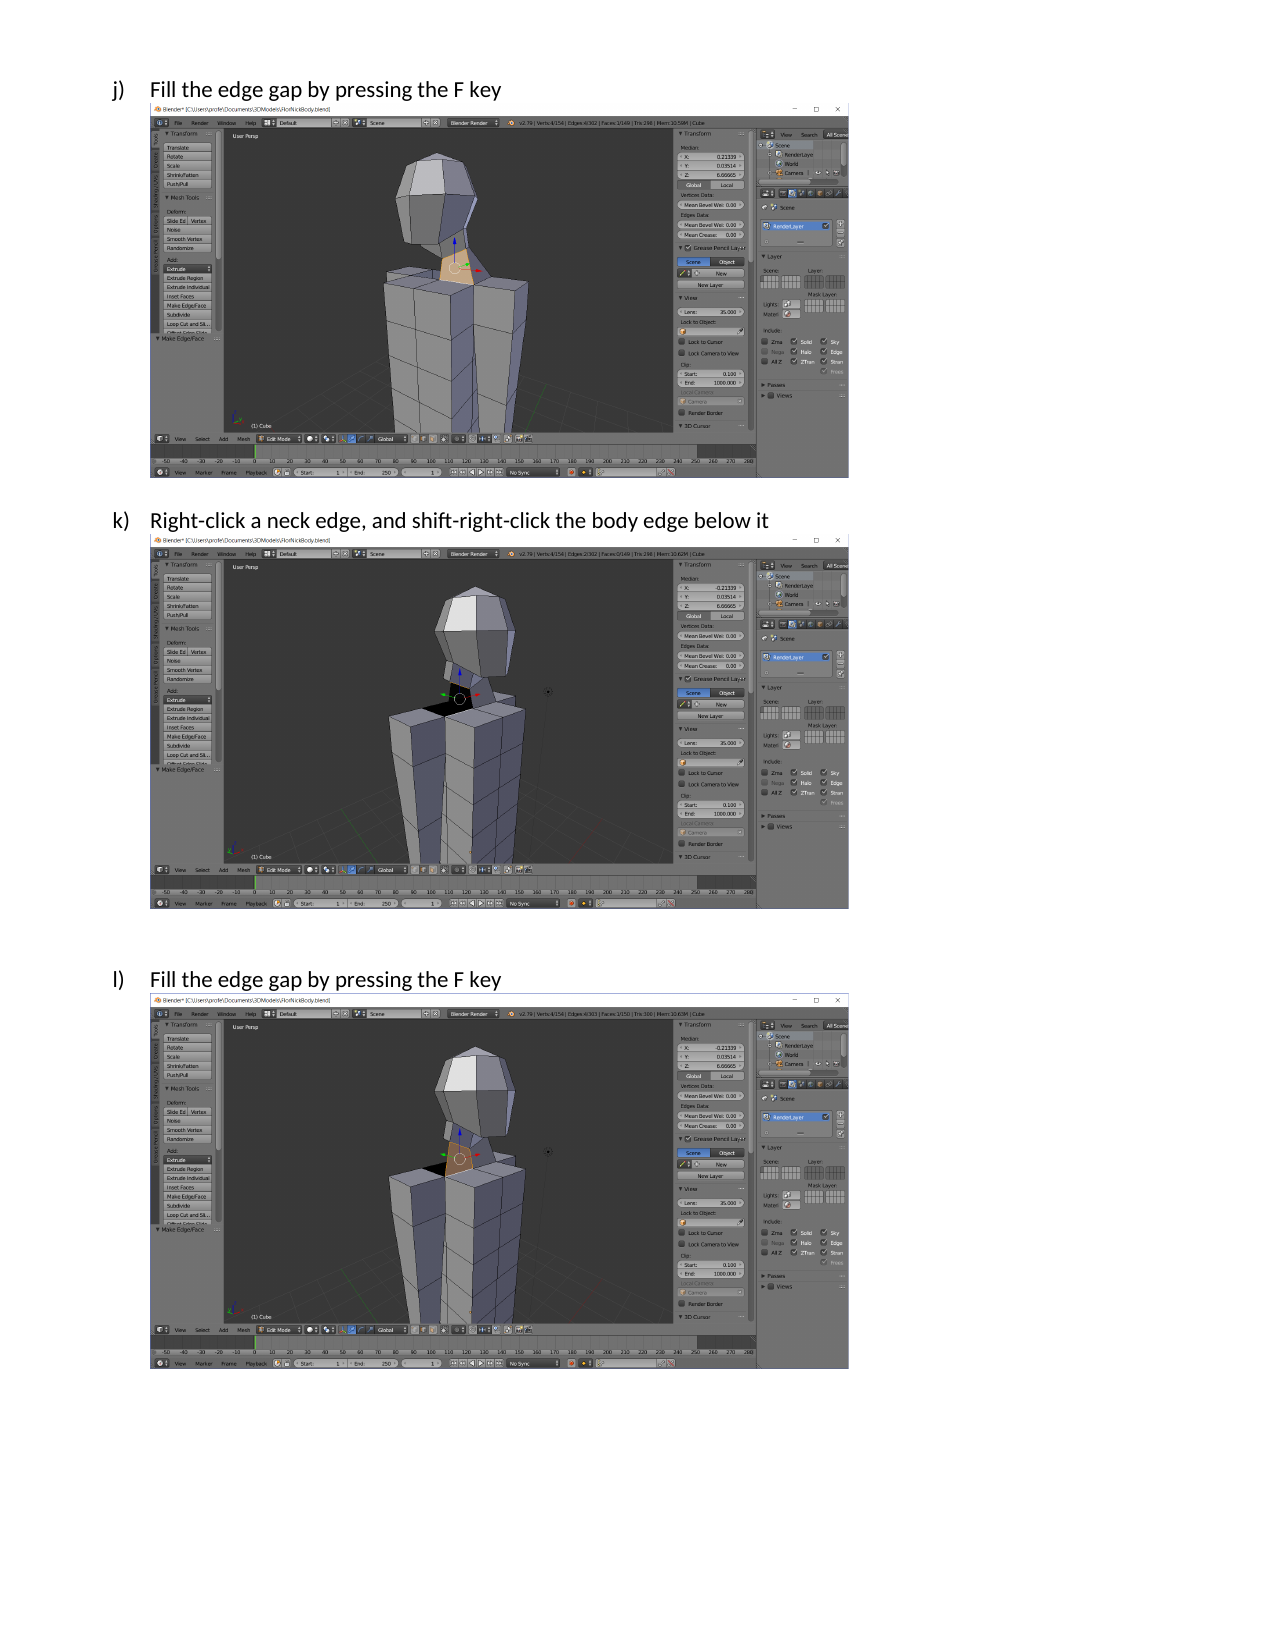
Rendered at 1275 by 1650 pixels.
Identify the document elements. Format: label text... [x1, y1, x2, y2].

list Fill the edge gap by pressing the F key [112, 75, 1200, 478]
list Right-click a neck edge, and shift-right-click the body edge below it [112, 506, 1200, 909]
list Fill the edge gap by pressing the F key [112, 965, 1200, 1396]
